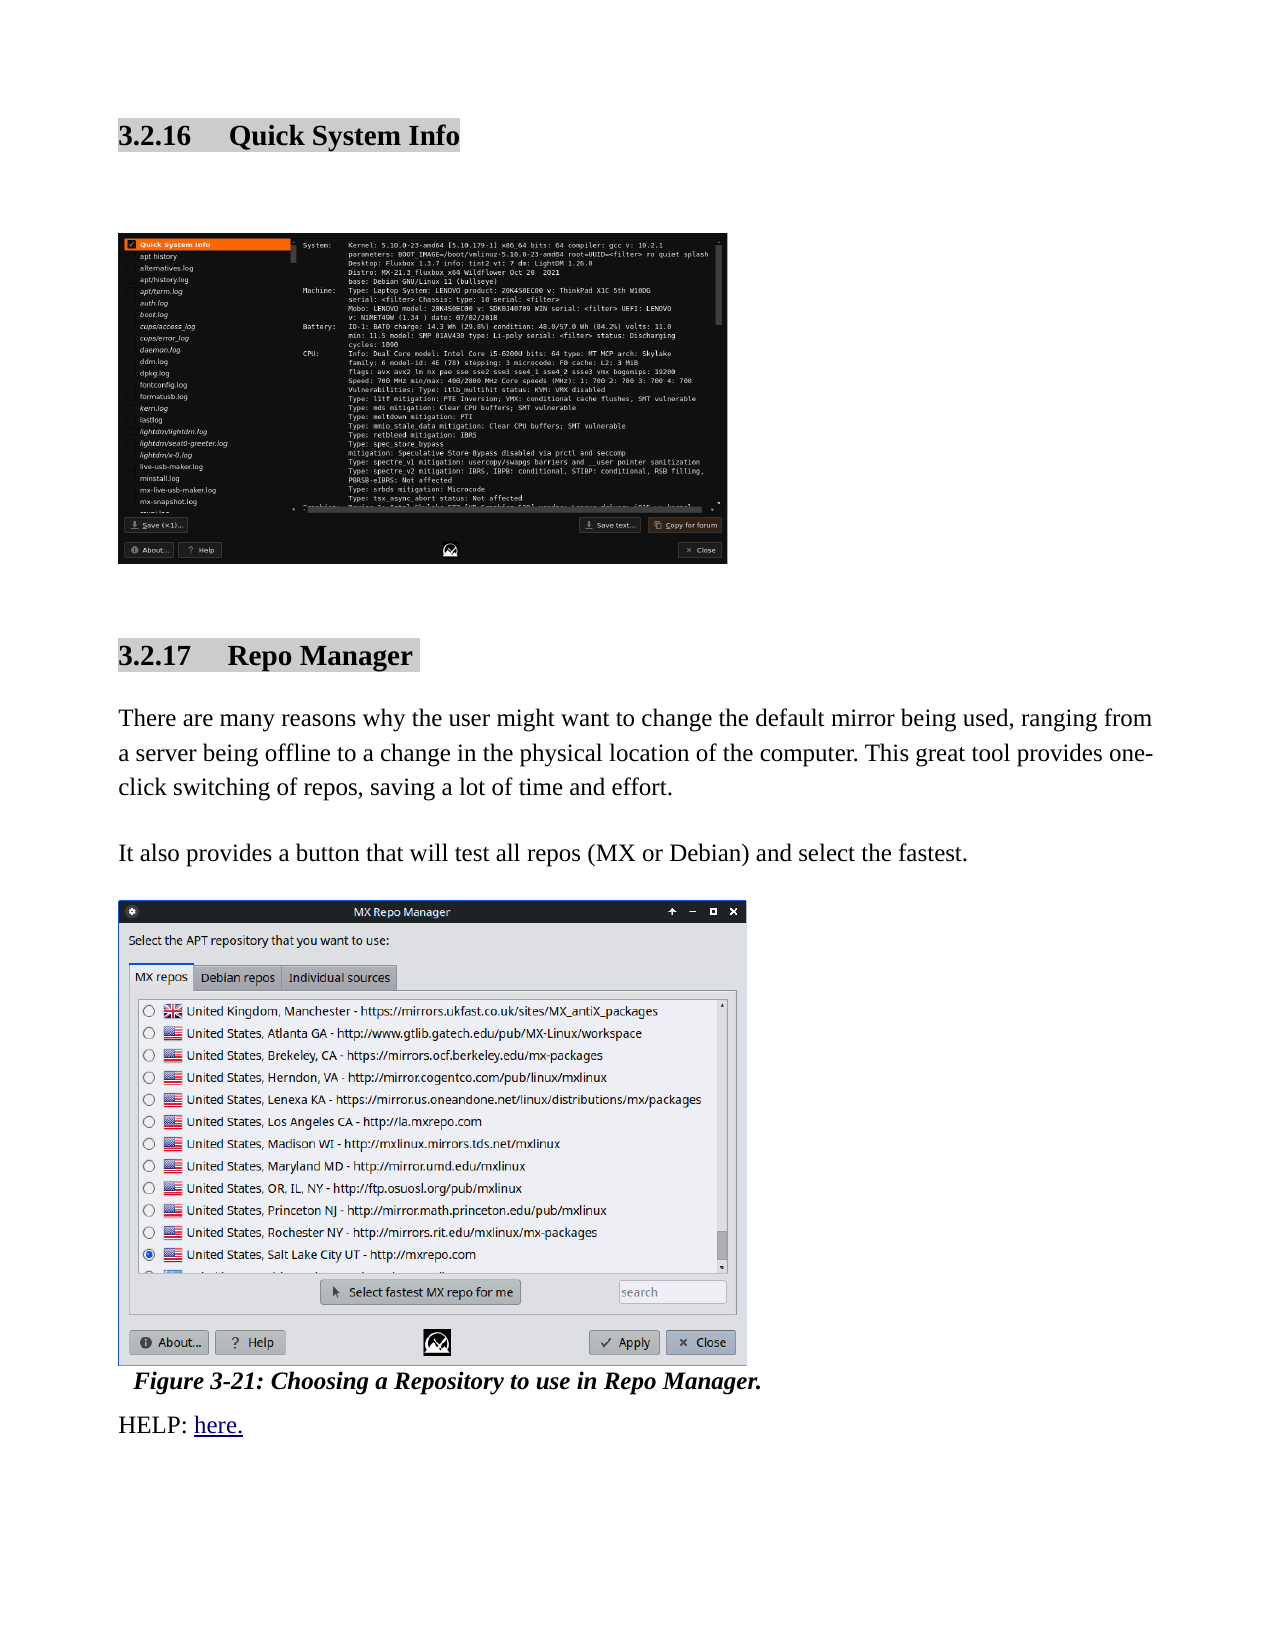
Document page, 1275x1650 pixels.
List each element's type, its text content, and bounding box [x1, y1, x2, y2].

subtitle 3.2.17 Repo Manager [420, 638, 1138, 672]
subtitle 3.2.16 Quick System Info [460, 118, 1138, 152]
text HELP: here. [118, 1410, 1157, 1439]
text Figure 3-21: Choosing a Repository to use in Repo Manager. [133, 888, 1142, 1395]
text There are many reasons why the user might want to change the default mirror being used, ranging from a server being offline to a change in the physical location of the computer. This great tool provides one-click switching of repos, saving a lot of time and effort. [118, 703, 1157, 801]
text It also provides a button that will test all repos (MX or Debian) and select the fastest. [118, 838, 1157, 867]
picture [118, 900, 747, 1366]
picture [118, 233, 728, 564]
